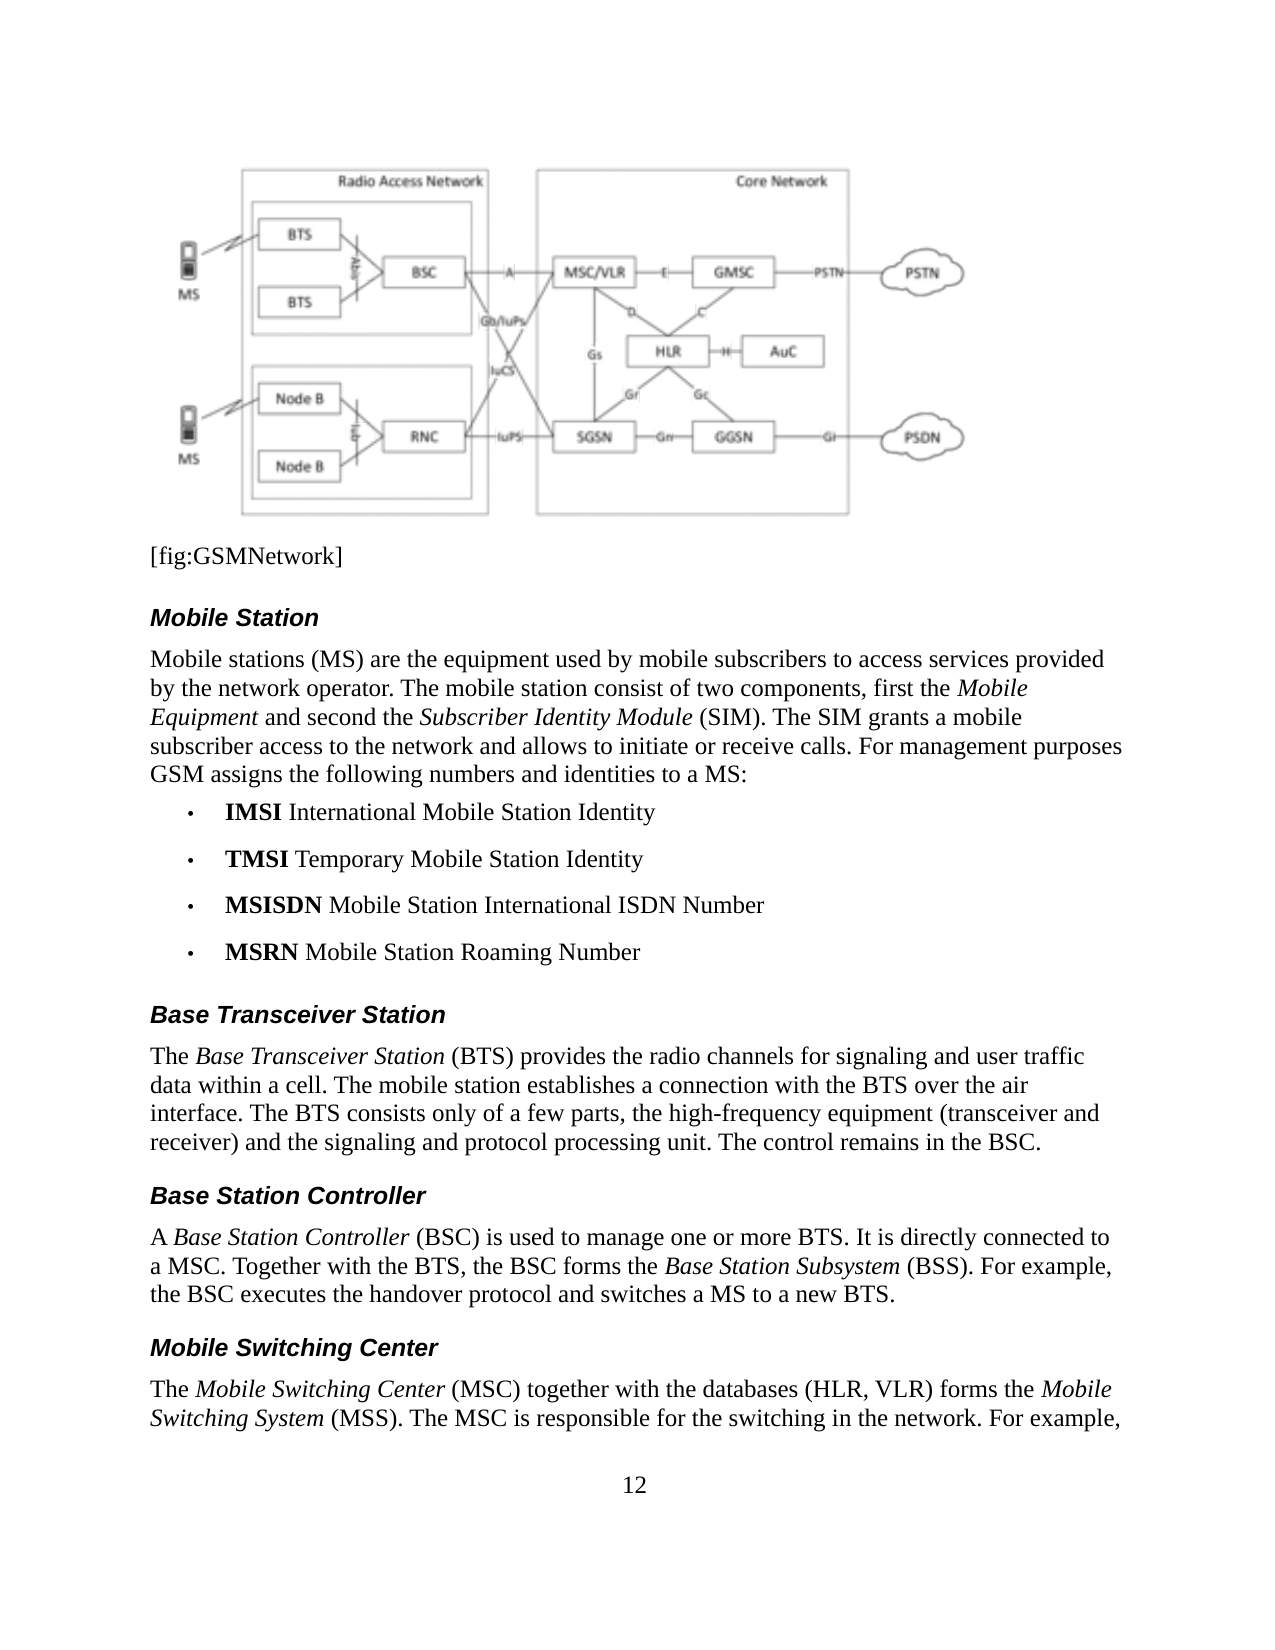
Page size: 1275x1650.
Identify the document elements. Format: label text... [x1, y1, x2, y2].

list MSRN Mobile Station Roaming Number [187, 937, 1125, 966]
text The Mobile Switching Center (MSC) together with the databases (HLR, VLR) forms the Mobile Switching System (MSS). The MSC is responsible for the switching in the network. For example, [150, 1374, 1125, 1432]
subtitle Base Station Controller [150, 1181, 1125, 1209]
text A Base Station Controller (BSC) is used to manage one or more BTS. It is directly connected to a MSC. Together with the BTS, the BSC forms the Base Station Subsystem (BSS). For example, the BSC executes the handover protocol and switches a MS to a new BTS. [150, 1222, 1125, 1308]
subtitle Base Transceiver Station [150, 1000, 1125, 1028]
picture [150, 150, 984, 536]
text The Base Transceiver Station (BTS) provides the radio channels for signaling and user traffic data within a cell. The mobile station establishes a connection with the BTS over the air interface. The BTS consists only of a few parts, the high-frequency equipment (transceiver and receiver) and the signaling and protocol processing unit. The control remains in the BSC. [150, 1041, 1125, 1156]
subtitle Mobile Switching Center [150, 1333, 1125, 1362]
subtitle Mobile Station [150, 603, 1125, 632]
list MSISDN Mobile Station International ISDN Number [187, 891, 1125, 919]
list IMSI International Mobile Station Identity [187, 797, 1125, 826]
text Mobile stations (MS) are the equipment used by mobile subscribers to access services provided by the network operator. The mobile station consist of two components, first the Mobile Equipment and second the Subscriber Identity Module (SIM). The SIM grants a mobile subscriber access to the network and allows to initiate or receive calls. For management purposes GSM assigns the following numbers and identities to a MS: [150, 644, 1125, 788]
list TMSI Temporary Mobile Station Identity [187, 844, 1125, 873]
text [fig:GSMNetwork] [150, 150, 1125, 569]
